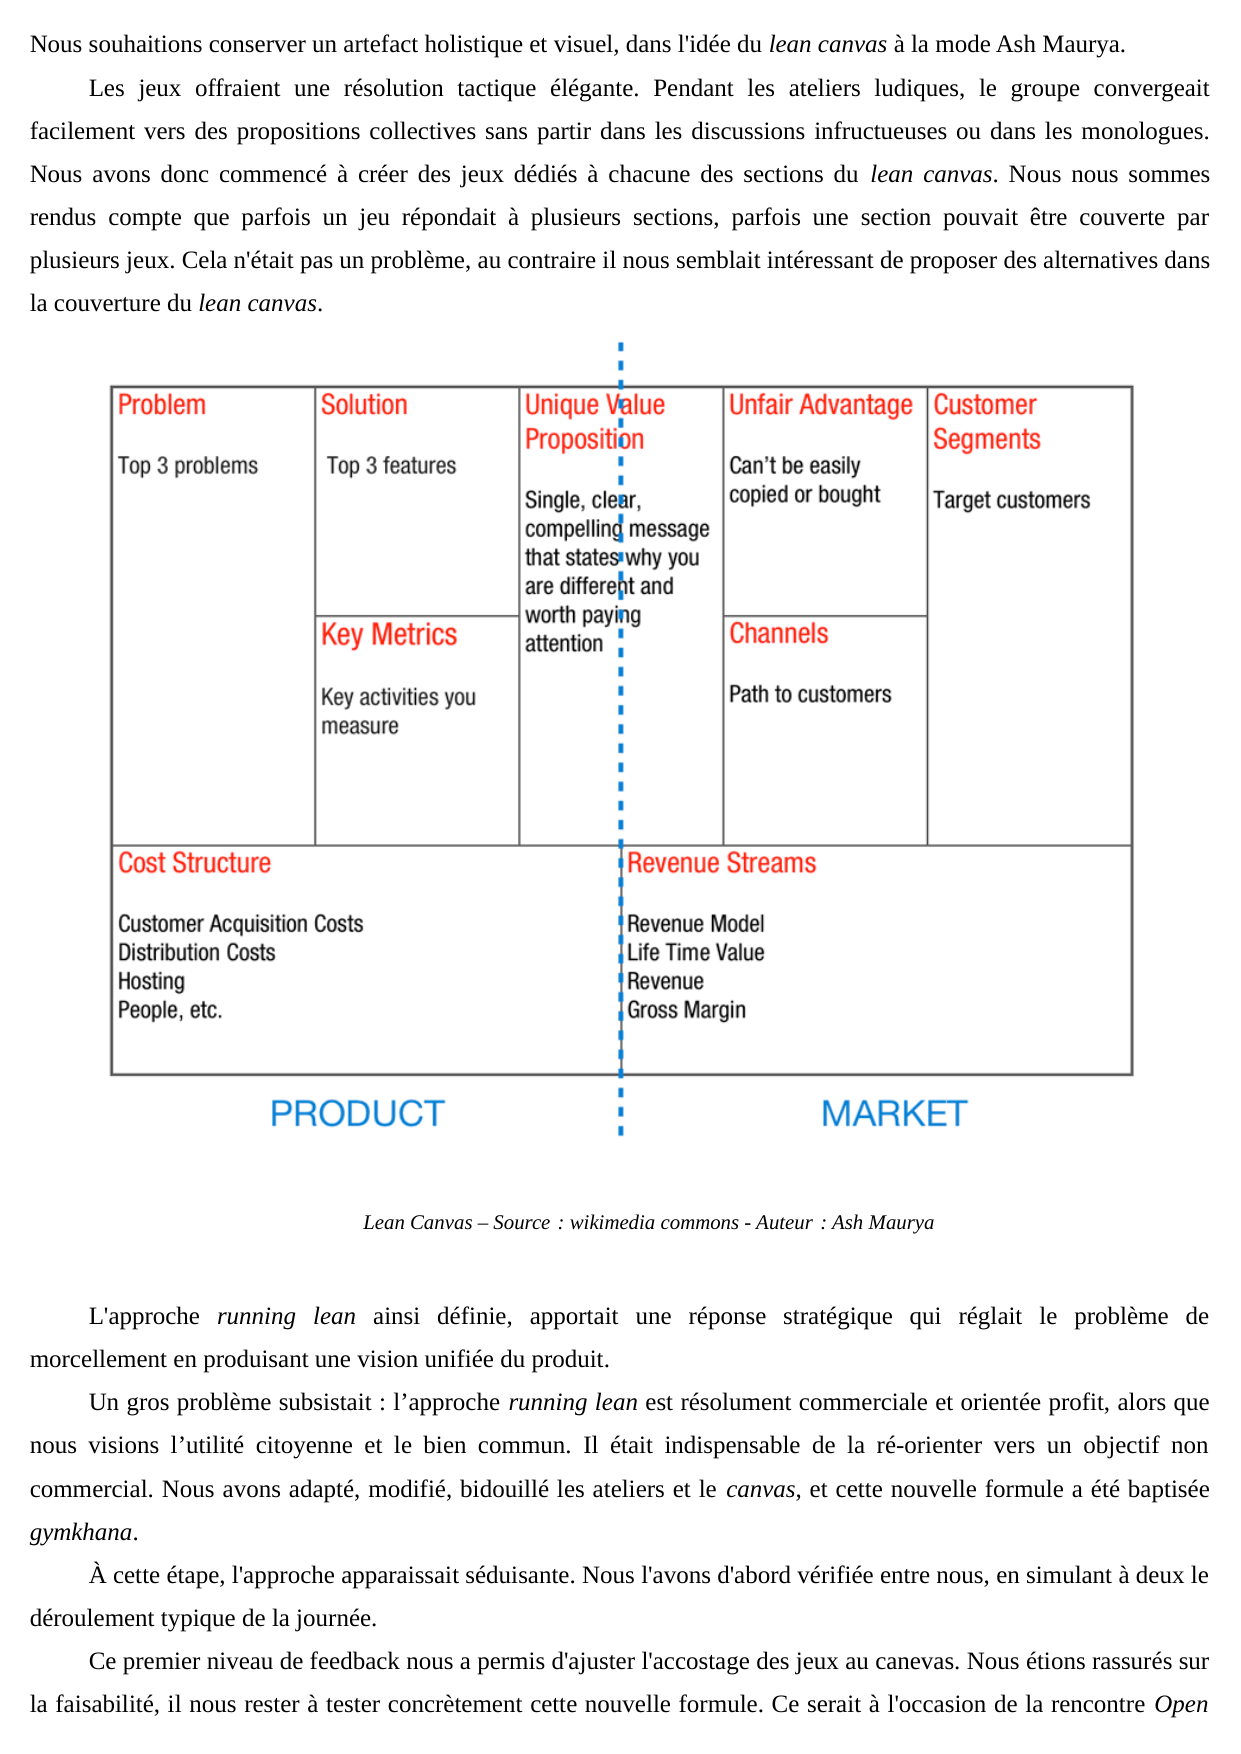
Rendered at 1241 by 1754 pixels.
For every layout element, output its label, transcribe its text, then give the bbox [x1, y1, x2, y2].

text Un gros problème subsistait : l’approche running lean est résolument commerciale et orientée profit, alors que nous visions l’utilité citoyenne et le bien commun. Il était indispensable de la ré-orienter vers un objectif non commercial. Nous avons adapté, modifié, bidouillé les ateliers et le canvas, et cette nouvelle formule a été baptisée gymkhana. [29, 1387, 1211, 1546]
text Les jeux offraient une résolution tactique élégante. Pendant les ateliers ludiques, le groupe convergeait facilement vers des propositions collectives sans partir dans les discussions infructueuses ou dans les monologues. Nous avons donc commencé à créer des jeux dédiés à chacune des sections du lean canvas. Nous nous sommes rendus compte que parfois un jeu répondait à plusieurs sections, parfois une section pouvait être couverte par plusieurs jeux. Cela n'était pas un problème, au contraire il nous semblait intéressant de proposer des alternatives dans la couverture du lean canvas. [29, 73, 1211, 317]
text Ce premier niveau de feedback nous a permis d'ajuster l'accostage des jeux au canevas. Nous étions rassurés sur la faisabilité, il nous rester à tester concrètement cette nouvelle formule. Ce serait à l'occasion de la rencontre Open [29, 1646, 1211, 1718]
text Nous souhaitions conserver un artefact holistique et visuel, dans l'idée du lean canvas à la mode Ash Maurya. [29, 29, 1211, 58]
picture [86, 331, 1155, 1152]
text À cette étape, l'approche apparaissait séduisante. Nous l'avons d'abord vérifiée entre nous, en simulant à deux le déroulement typique de la journée. [29, 1560, 1211, 1632]
text L'approche running lean ainsi définie, apportait une réponse stratégique qui réglait le problème de morcellement en produisant une vision unifiée du produit. [29, 1301, 1211, 1373]
text Lean Canvas – Source : wikimedia commons - Auteur : Ash Maurya [29, 1209, 1211, 1234]
